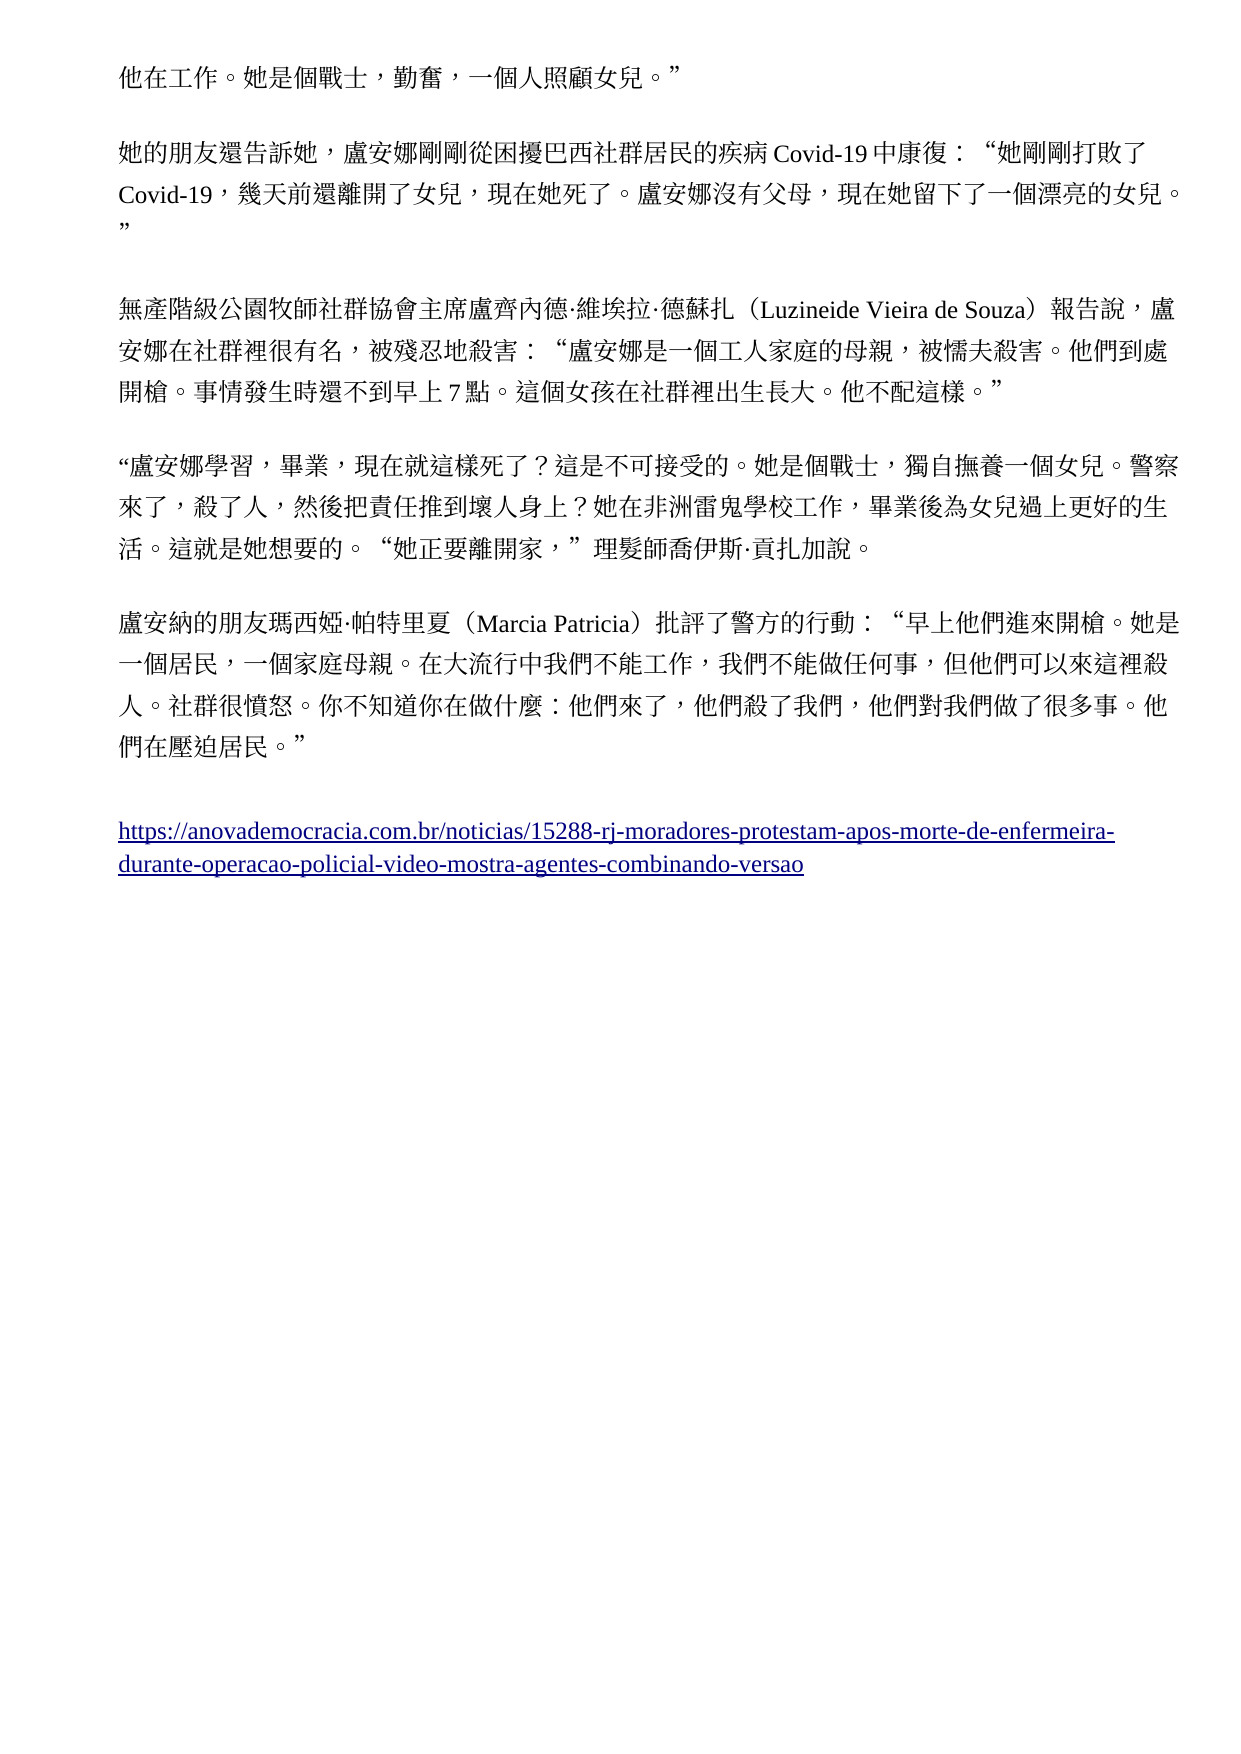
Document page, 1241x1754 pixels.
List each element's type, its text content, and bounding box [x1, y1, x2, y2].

text 2021-03-04T18:14:41-03:00 加布裡埃爾·多斯桑托斯。 ['/images/0-2021/02/national/vigario-1.jpg'，'/images/0-2021/02/national/牧師.jpg'，images/0-2021/02/national/vigario-2.jpg'] 當地居民抗議教區警官謀殺年輕人。法比亞諾·羅查攝。 里約熱內盧北部貧民區教區的居民抗議3月4日發生的一次殺害一名28歲護士的民警行動。這次行動是由第38選區（皮納區）與特別資源協調局（核心）聯合進行的。 警方和媒體壟斷傳播的版本是，打中羅安納·達席爾瓦·佩雷拉（Luana da Silva Pereira）的兩槍，一槍打中頭部，一槍打中內臟，來自人販子，但社交網路上流傳的一段視訊顯示，聯合謀殺案現場的警察為這名工人的死亡提供了一個版本。 RJ：在教區，另一個憲兵作戰行動發生了。在他們謀殺了護士盧安娜之後，議員們安排了這次演講，使他們免於犯罪。當地居民對此表示抗議。大法官福斯pic.twitter.com/yctfIGOcvQ新民主主義（@journaland）2021年3月4日 面對這種對窮人和窮困潦倒的人的殘酷對待，貧民窟居民立即上街抗議國家工作人員，並關閉了牧師街上的武館。警察是膽小鬼，他們用橡皮子彈和催淚彈襲擊憤怒的群眾。 造成盧安娜受害的行動開始於早上7點左右，當時人們都去上班了。在管理里約熱內盧被打撈的鐵路系統的私人公司的要求下，民事和軍事警察進入了貧民窟，這家公司是超級逃稅者。 經銷商打電話報警說，人販子在鐵路線附近聚攏菸嘴，然而Supervia與警方勾結的行動危及了數百人的生命，槍擊發生時，這些人正在Vicar General station的火車上。據乘客自己說，為了不被射殺，他們不得不躺在火車的地面上。其他人則躲在盧卡斯的遊行車站內。 “我們躺在停了兩個多小時的火車上。我要去橘子園，因為我是護理員。我不能離開這裡。我很害怕。我告訴聖徒克勞迪婭·裡賈娜我在火車裡。 “工程師跑了。他讓我們下去，讓乘客一個人呆著。叫我們下車是一件粗心的事。 警察在鐵路上巡邏。 為盧安娜伸張正義 盧安娜獨自一人和9歲的女兒生活在一起，沒有父母。她對朋友和鄰居們的記憶將是那個努力工作養家的掙扎的年輕女子。盧安娜是一位單身母親，畢業後是一名護士，她被殺不是因為她在預防冠狀病毒方面的行動，而是因為里約熱內盧凶殘的恐怖警察所犯下的國家暴力行為。 盧安娜是另一位年輕的黑人婦女和貧民窟居民，她的生活被另一個總理在里約的種族滅絕行動切斷。照片：複製品。 卡羅萊恩·席爾瓦的莫雷拉受孕是盧安娜的便盆。據她說，民警進來向社群開槍，據她說，警方拒絕讓受害人獲救。 “他們從上城進入。盧安娜離開了房子，他們肯定在門口，開了兩槍。他們不讓她保釋，到目前為止，她躺在地板上，女兒睡著了，她在外面蒙著臉，所以她看不見。她女兒不知道死亡。他以為他在工作。她是個戰士，勤奮，一個人照顧女兒。” 她的朋友還告訴她，盧安娜剛剛從困擾巴西社群居民的疾病Covid-19中康復：“她剛剛打敗了Covid-19，幾天前還離開了女兒，現在她死了。盧安娜沒有父母，現在她留下了一個漂亮的女兒。” 無產階級公園牧師社群協會主席盧齊內德·維埃拉·德蘇扎（Luzineide Vieira de Souza）報告說，盧安娜在社群裡很有名，被殘忍地殺害：“盧安娜是一個工人家庭的母親，被懦夫殺害。他們到處開槍。事情發生時還不到早上7點。這個女孩在社群裡出生長大。他不配這樣。” “盧安娜學習，畢業，現在就這樣死了？這是不可接受的。她是個戰士，獨自撫養一個女兒。警察來了，殺了人，然後把責任推到壞人身上？她在非洲雷鬼學校工作，畢業後為女兒過上更好的生活。這就是她想要的。“她正要離開家，”理髮師喬伊斯·貢扎加說。 盧安納的朋友瑪西婭·帕特里夏（Marcia Patricia）批評了警方的行動：“早上他們進來開槍。她是一個居民，一個家庭母親。在大流行中我們不能工作，我們不能做任何事，但他們可以來這裡殺人。社群很憤怒。你不知道你在做什麼：他們來了，他們殺了我們，他們對我們做了很多事。他們在壓迫居民。” [118, 59, 1181, 763]
text https://anovademocracia.com.br/noticias/15288-rj-moradores-protestam-apos-morte-de-enfermeira-durante-operacao-policial-video-mostra-agentes-combinando-versao [118, 783, 1181, 878]
